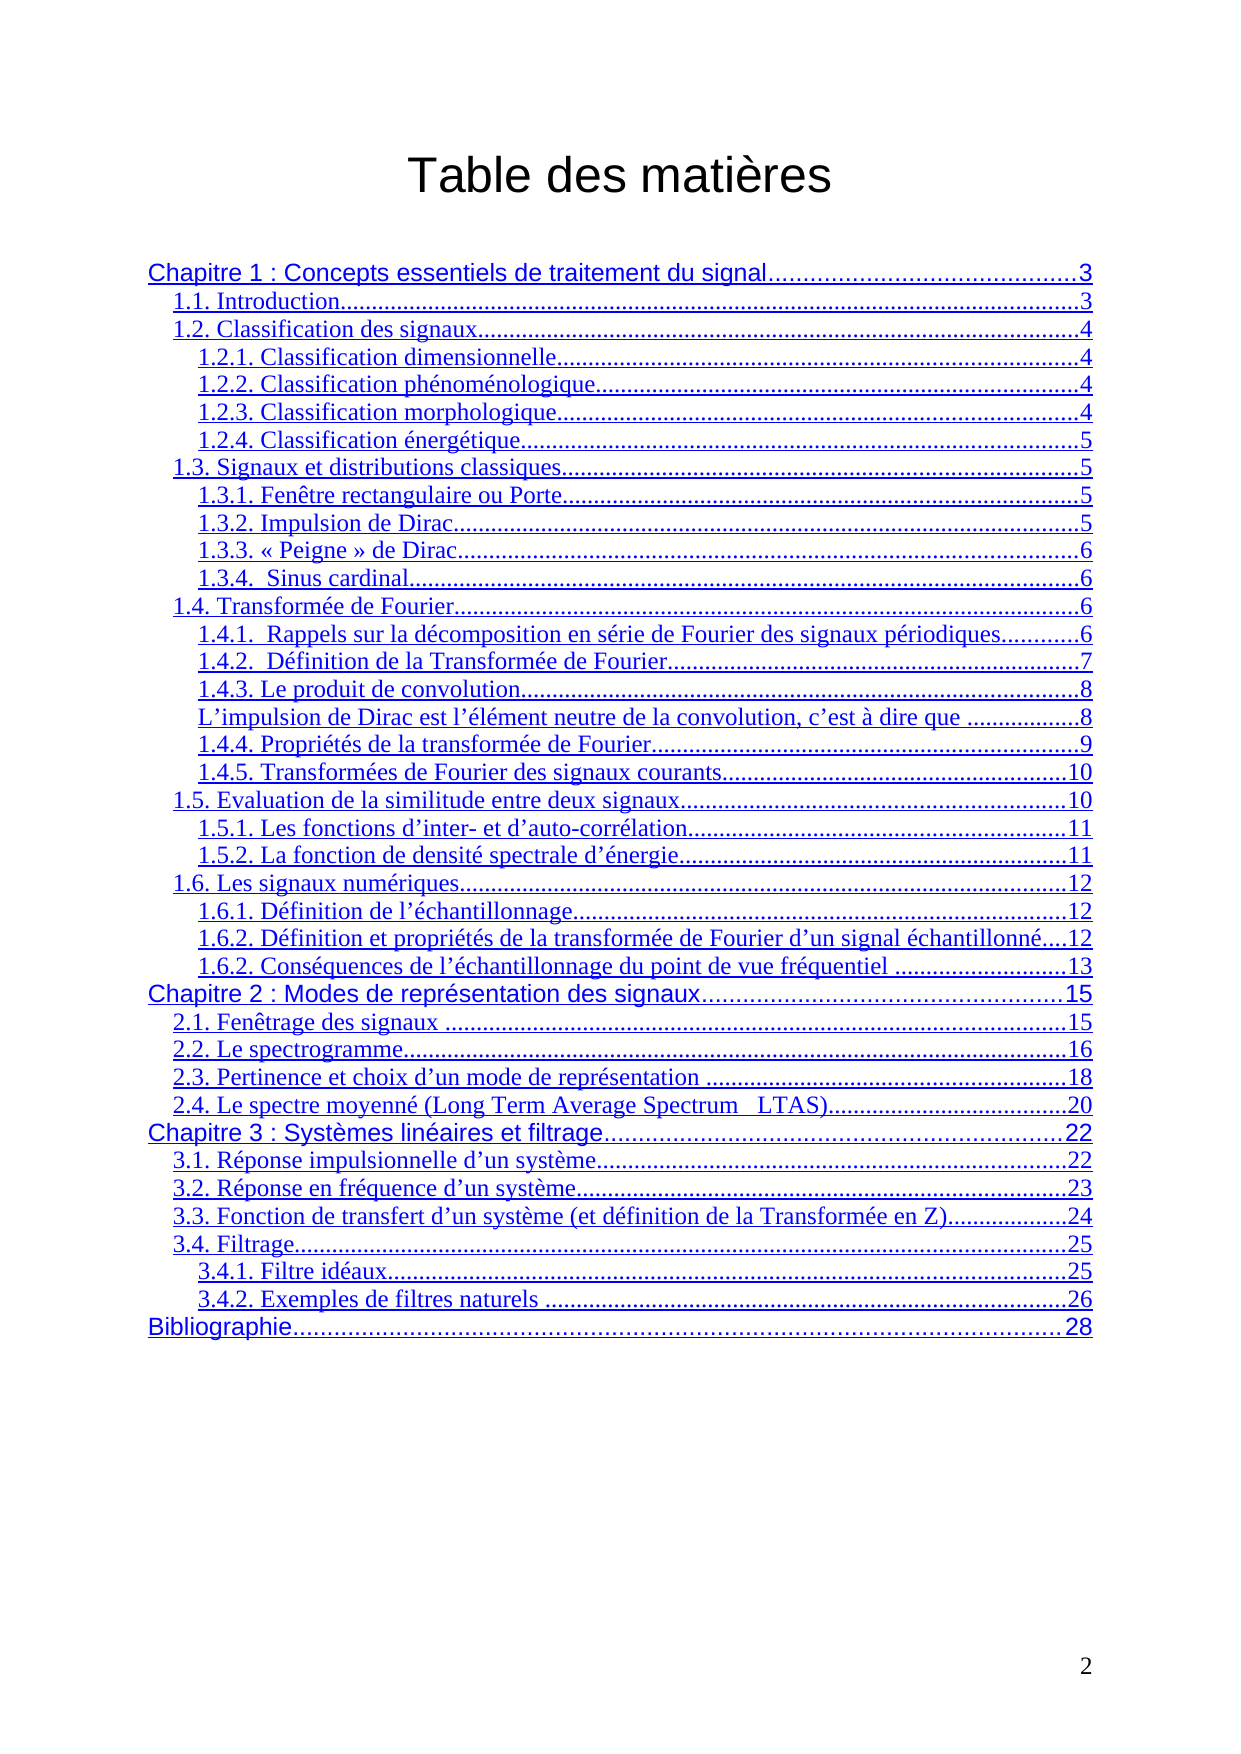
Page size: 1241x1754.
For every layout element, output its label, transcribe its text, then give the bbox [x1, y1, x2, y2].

text 1.2.3. Classification morphologique 4 [198, 398, 1092, 422]
text Chapitre 2 : Modes de représentation des signaux 15 [148, 980, 1092, 1004]
text 1.3.2. Impulsion de Dirac 5 [198, 509, 1092, 533]
text 2.3. Pertinence et choix d’un mode de représentation 18 [173, 1063, 1092, 1087]
text L’impulsion de Dirac est l’élément neutre de la convolution, c’est à dire que 8 [198, 703, 1092, 727]
text 3.4.2. Exemples de filtres naturels 26 [198, 1285, 1092, 1309]
text 3.2. Réponse en fréquence d’un système 23 [173, 1174, 1092, 1198]
text 2.2. Le spectrogramme 16 [173, 1036, 1092, 1059]
text 1.6.1. Définition de l’échantillonnage 12 [198, 897, 1092, 921]
text 1.4.4. Propriétés de la transformée de Fourier 9 [198, 731, 1092, 754]
text 1.6. Les signaux numériques 12 [173, 869, 1092, 893]
text 3.3. Fonction de transfert d’un système (et définition de la Transformée en Z) 24 [173, 1202, 1092, 1226]
text 1.6.2. Définition et propriétés de la transformée de Fourier d’un signal échantillonné 12 [198, 924, 1092, 948]
text 1.5.2. La fonction de densité spectrale d’énergie 11 [198, 841, 1092, 865]
text Chapitre 3 : Systèmes linéaires et filtrage 22 [148, 1119, 1092, 1143]
text 1.2.2. Classification phénoménologique 4 [198, 370, 1092, 394]
text 1.2.4. Classification énergétique 5 [198, 426, 1092, 450]
text Bibliographie 28 [148, 1313, 1092, 1337]
text 1.3.3. « Peigne » de Dirac 6 [198, 537, 1092, 561]
text 1.4. Transformée de Fourier 6 [173, 592, 1092, 616]
text 1.3.4. Sinus cardinal 6 [198, 564, 1092, 588]
text 1.2.1. Classification dimensionnelle 4 [198, 343, 1092, 367]
text 1.4.1. Rappels sur la décomposition en série de Fourier des signaux périodiques 6 [198, 620, 1092, 644]
text 1.6.2. Conséquences de l’échantillonnage du point de vue fréquentiel 13 [198, 952, 1092, 976]
text 1.3. Signaux et distributions classiques 5 [173, 453, 1092, 477]
text 3.4. Filtrage 25 [173, 1230, 1092, 1254]
subtitle Table des matières [148, 148, 1092, 203]
text 2.4. Le spectre moyenné (Long Term Average Spectrum LTAS) 20 [173, 1091, 1092, 1115]
text 1.4.3. Le produit de convolution 8 [198, 675, 1092, 699]
text 2.1. Fenêtrage des signaux 15 [173, 1008, 1092, 1032]
text Chapitre 1 : Concepts essentiels de traitement du signal 3 [148, 259, 1092, 283]
text 1.3.1. Fenêtre rectangulaire ou Porte 5 [198, 481, 1092, 505]
text 1.2. Classification des signaux 4 [173, 315, 1092, 339]
text 1.1. Introduction 3 [173, 287, 1092, 311]
text 1.4.2. Définition de la Transformée de Fourier 7 [198, 647, 1092, 671]
text 1.5.1. Les fonctions d’inter- et d’auto-corrélation 11 [198, 814, 1092, 838]
text 3.1. Réponse impulsionnelle d’un système 22 [173, 1147, 1092, 1171]
text 1.5. Evaluation de la similitude entre deux signaux 10 [173, 786, 1092, 810]
text 1.4.5. Transformées de Fourier des signaux courants 10 [198, 758, 1092, 782]
text 3.4.1. Filtre idéaux 25 [198, 1257, 1092, 1281]
